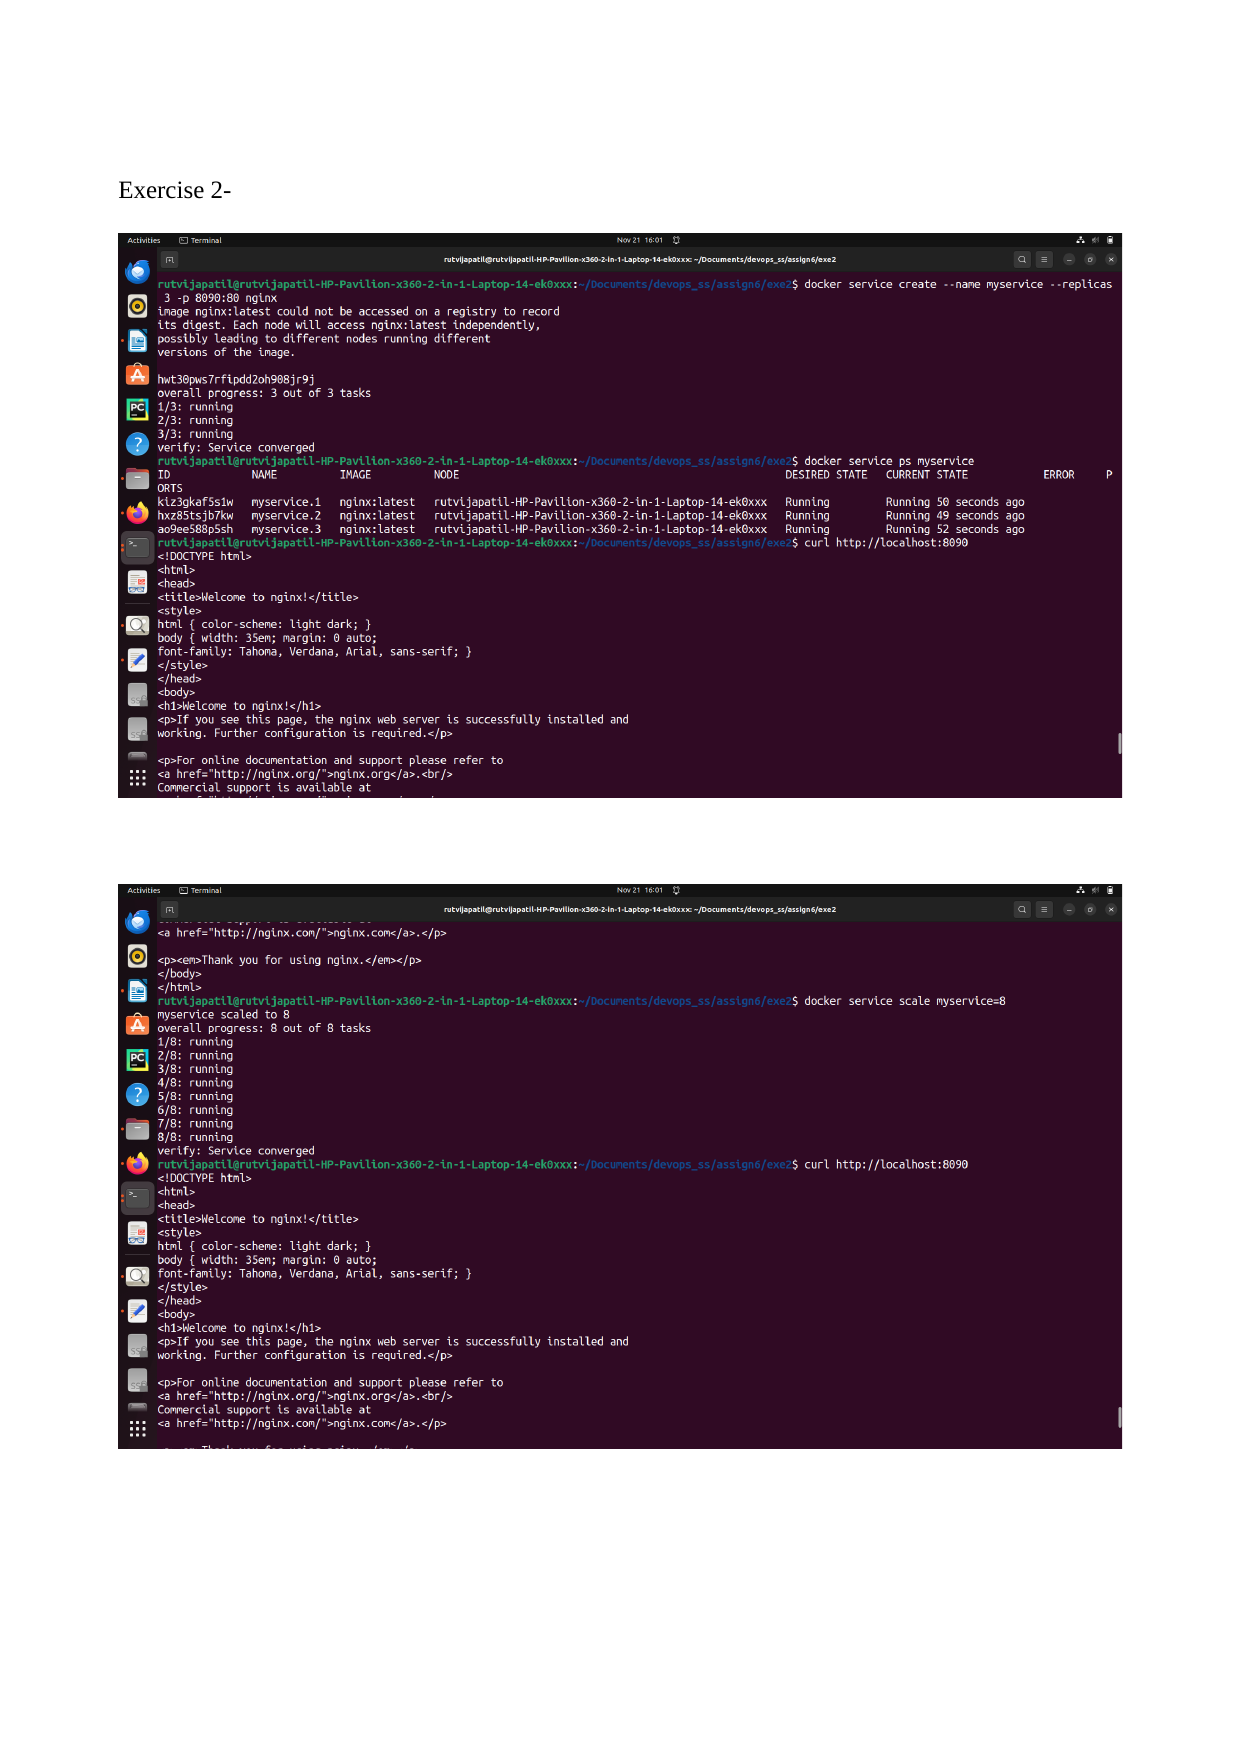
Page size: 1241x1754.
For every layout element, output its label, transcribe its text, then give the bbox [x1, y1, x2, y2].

picture [118, 233, 1123, 798]
text Exercise 2- [118, 176, 1122, 204]
picture [118, 884, 1123, 1449]
